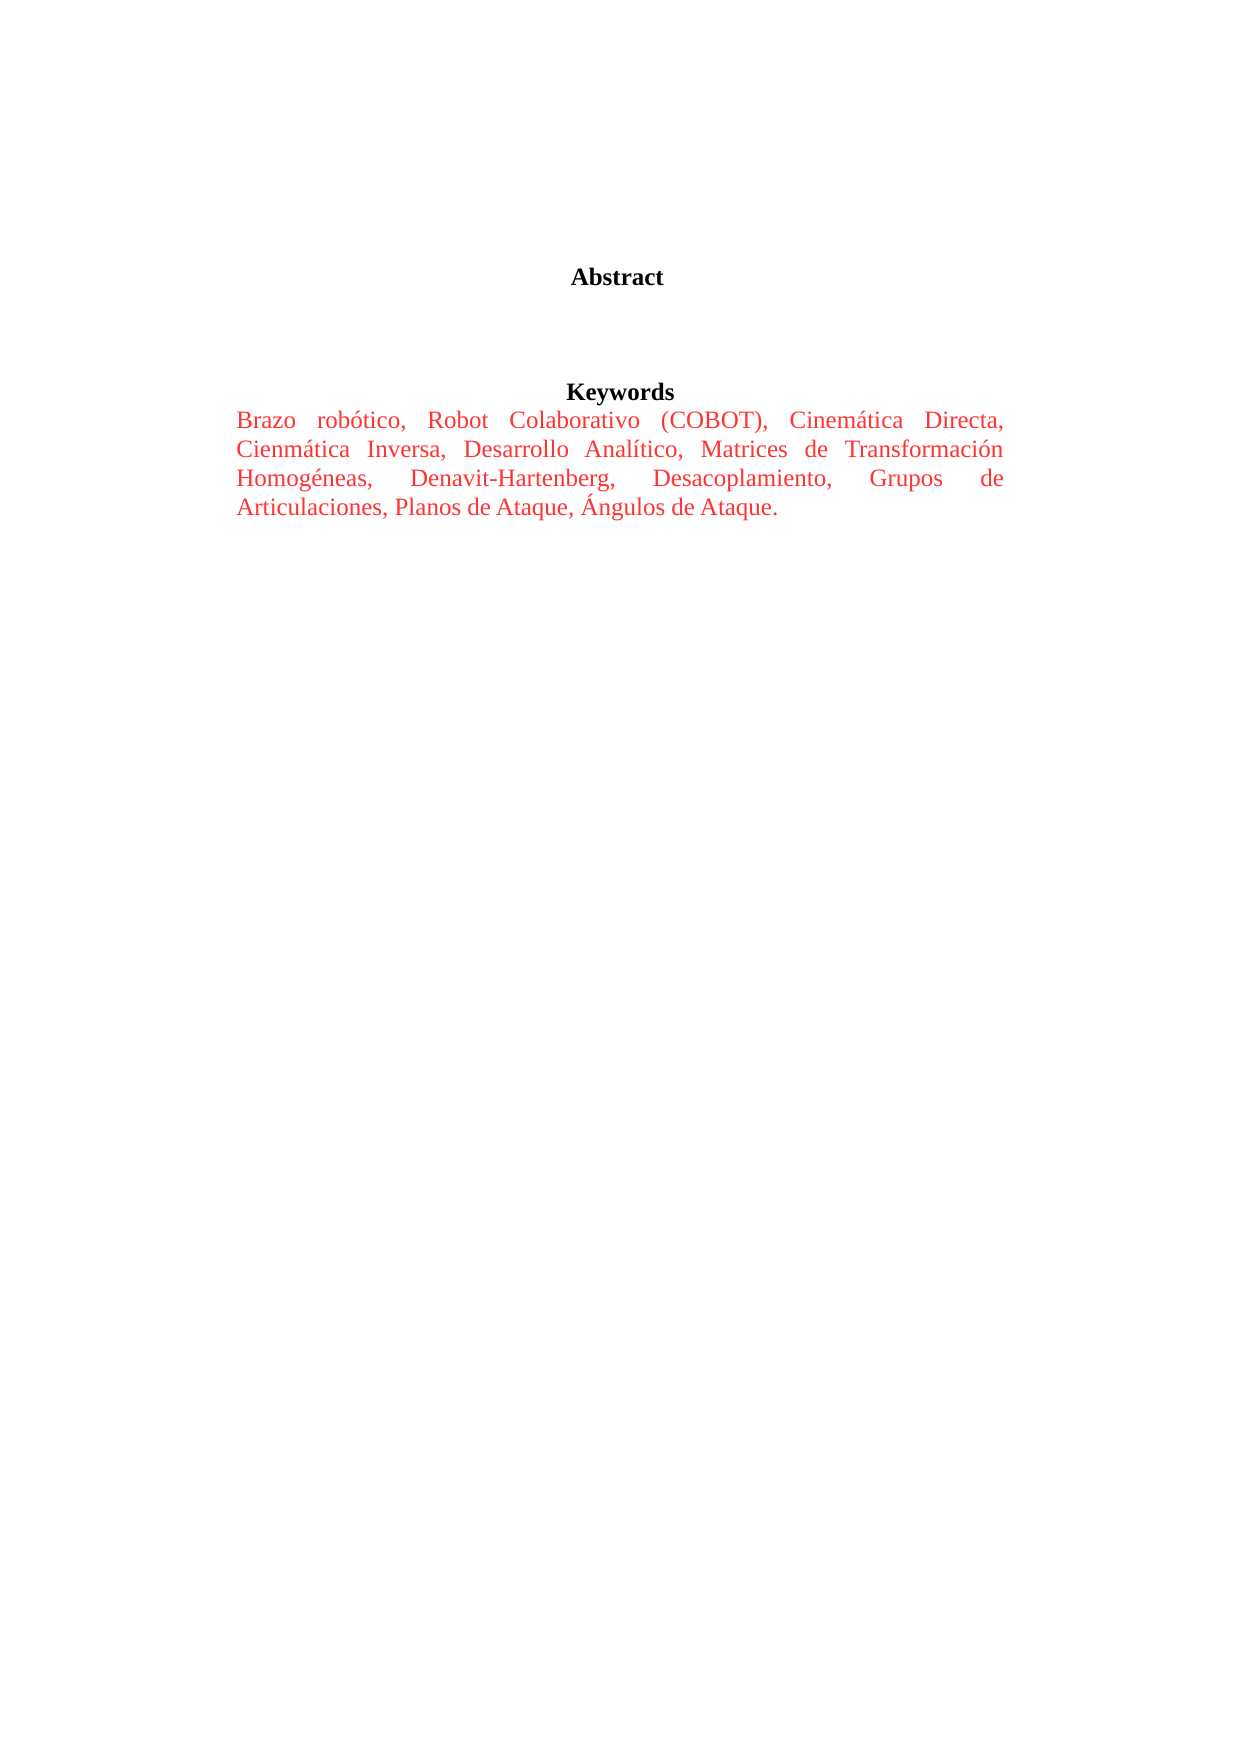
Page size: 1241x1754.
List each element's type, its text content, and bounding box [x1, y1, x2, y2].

text Brazo robótico, Robot Colaborativo (COBOT), Cinemática Directa, Cienmática Inversa, Desarrollo Analítico, Matrices de Transformación Homogéneas, Denavit-Hartenberg, Desacoplamiento, Grupos de Articulaciones, Planos de Ataque, Ángulos de Ataque. [236, 406, 1004, 521]
text Keywords [236, 377, 1004, 406]
text Abstract [236, 262, 1004, 291]
